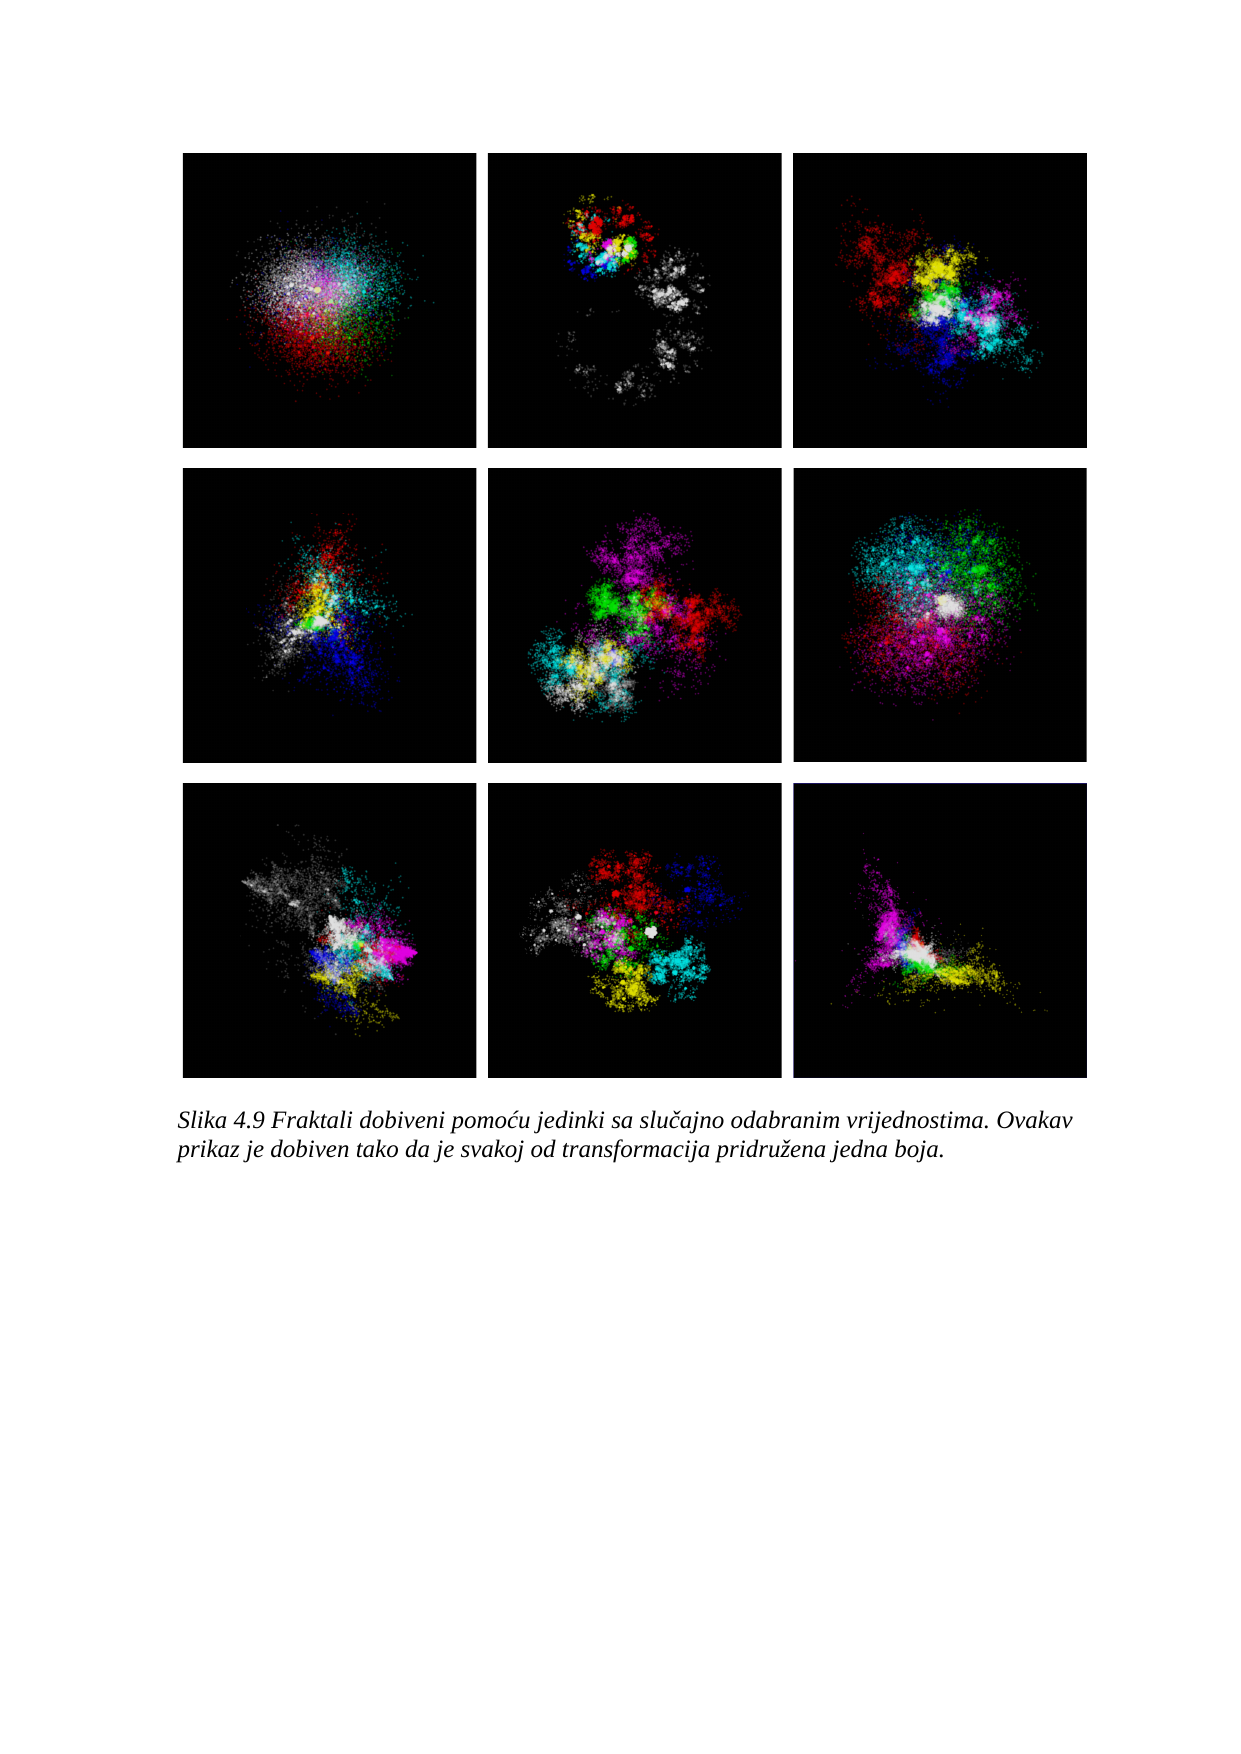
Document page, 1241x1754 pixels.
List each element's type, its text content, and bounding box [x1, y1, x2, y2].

table_header [482, 148, 787, 153]
picture [488, 468, 782, 763]
table_header [177, 154, 482, 463]
table_cell [177, 1078, 482, 1093]
picture [793, 468, 1087, 762]
picture [793, 153, 1087, 448]
table_cell [482, 463, 787, 762]
table_cell [482, 778, 787, 1077]
picture [488, 783, 782, 1078]
table_cell [788, 1078, 1093, 1093]
text Slika 4.9 Fraktali dobiveni pomoću jedinki sa slučajno odabranim vrijednostima. Ovakav prikaz je dobiven tako da je svakoj od transformacija pridružena jedna boja. [177, 1105, 1093, 1163]
table_cell [177, 463, 482, 762]
picture [793, 783, 1087, 1078]
picture [182, 468, 477, 763]
table_header [482, 154, 787, 463]
table_header [788, 148, 1093, 153]
table_cell [482, 1078, 787, 1093]
table_cell [177, 778, 482, 1077]
table_cell [482, 763, 787, 778]
picture [487, 153, 782, 448]
table_cell [177, 763, 482, 778]
table_cell [788, 778, 1093, 1077]
table_header [788, 154, 1093, 463]
picture [182, 783, 477, 1078]
table_cell [788, 463, 1093, 778]
picture [182, 153, 477, 448]
table_header [177, 148, 482, 153]
